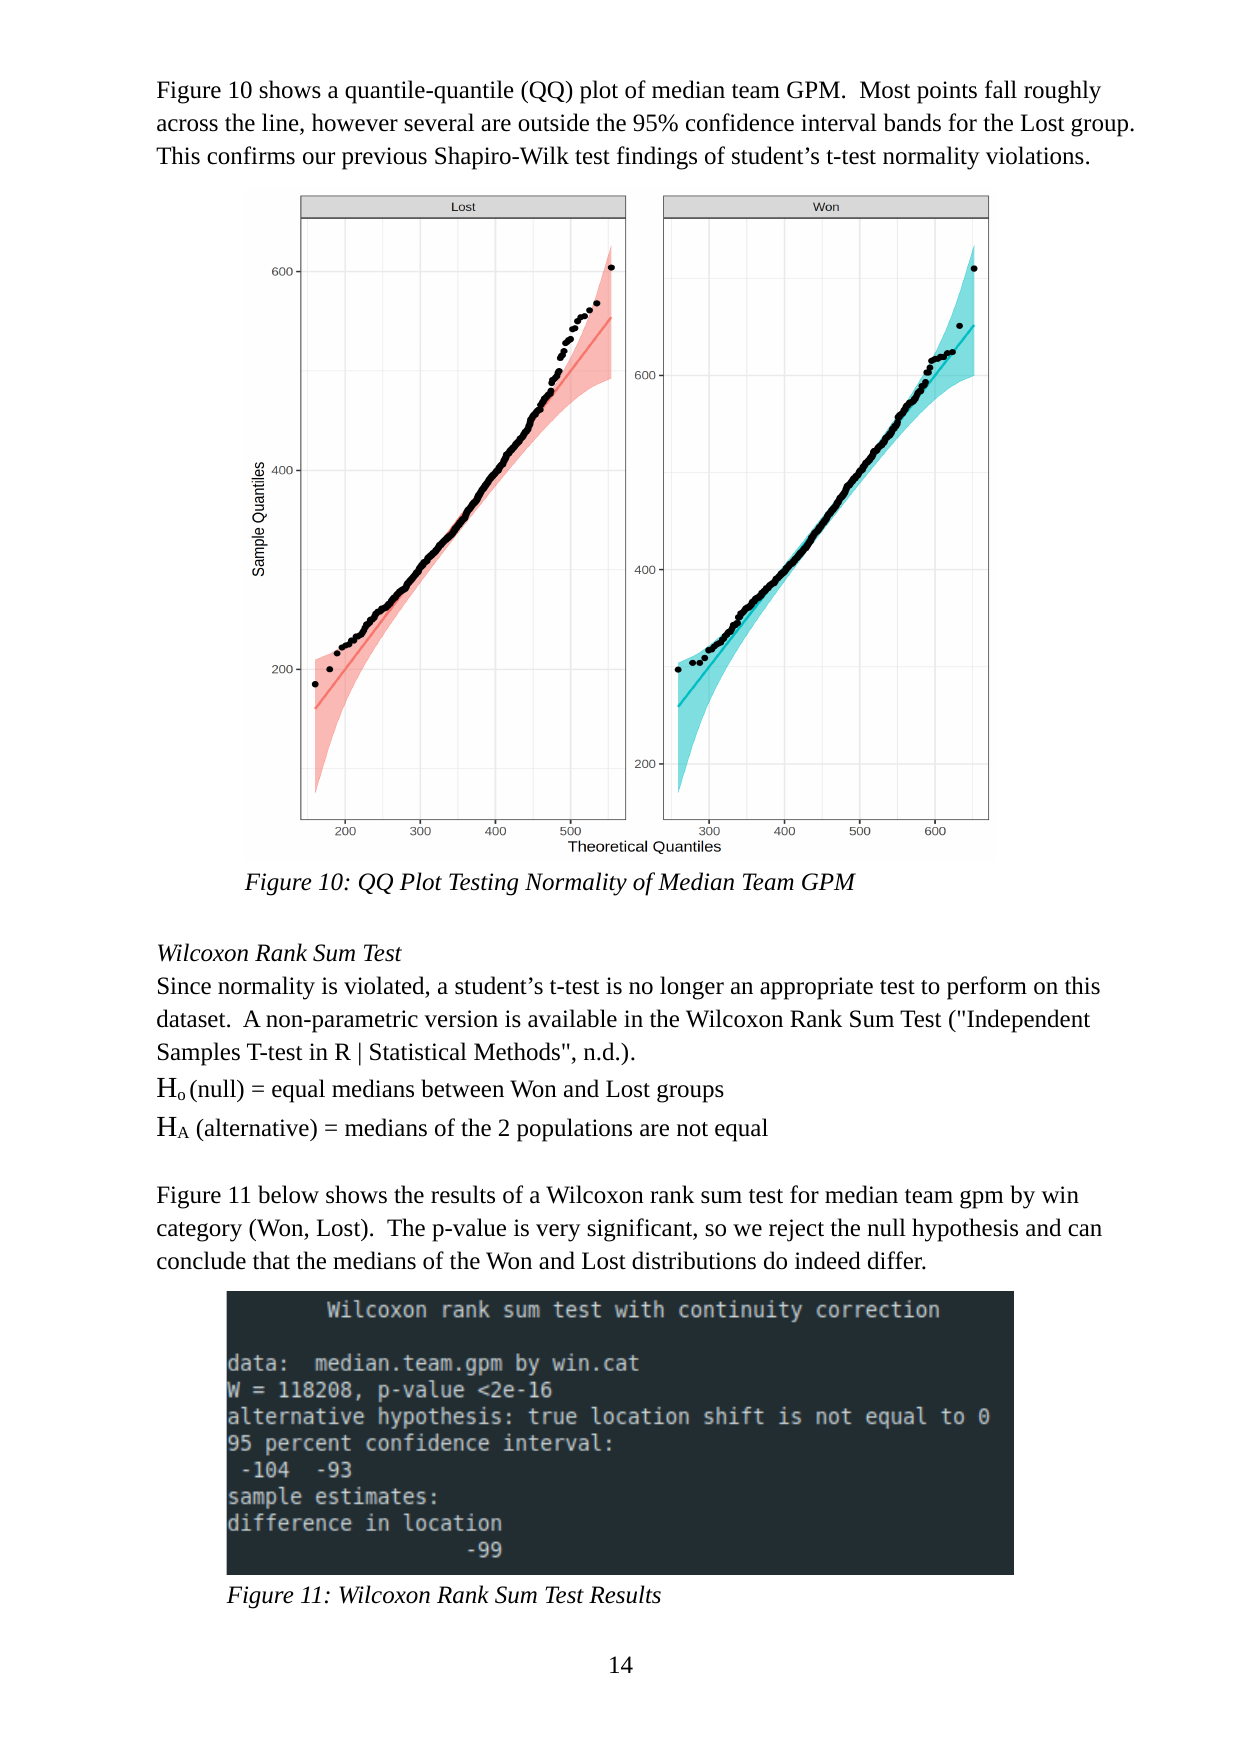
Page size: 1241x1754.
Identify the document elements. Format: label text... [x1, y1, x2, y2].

picture [244, 188, 997, 862]
text Ho (null) = equal medians between Won and Lost groups [156, 1070, 1159, 1104]
text Since normality is violated, a student’s t-test is no longer an appropriate test to perform on this dataset. A non-parametric version is available in the Wilcoxon Rank Sum Test ("Independent Samples T-test in R | Statistical Methods", n.d.). [156, 971, 1159, 1066]
text Figure 10: QQ Plot Testing Normality of Median Team GPM [244, 862, 996, 896]
text Figure 11 below shows the results of a Wilcoxon rank sum test for median team gpm by win category (Won, Lost). The p-value is very significant, so we reject the null hypothesis and can conclude that the medians of the Won and Lost distributions do indeed differ. [156, 1180, 1159, 1275]
text Wilcoxon Rank Sum Test [156, 938, 1159, 967]
picture [226, 1291, 1014, 1575]
text Figure 10 shows a quantile-quantile (QQ) plot of median team GPM. Most points fall roughly across the line, however several are outside the 95% confidence interval bands for the Lost group. This confirms our previous Shapiro-Wilk test findings of student’s t-test normality violations. [156, 75, 1159, 170]
text Figure 11: Wilcoxon Rank Sum Test Results [227, 1575, 1014, 1609]
text HA (alternative) = medians of the 2 populations are not equal [156, 1109, 1159, 1142]
